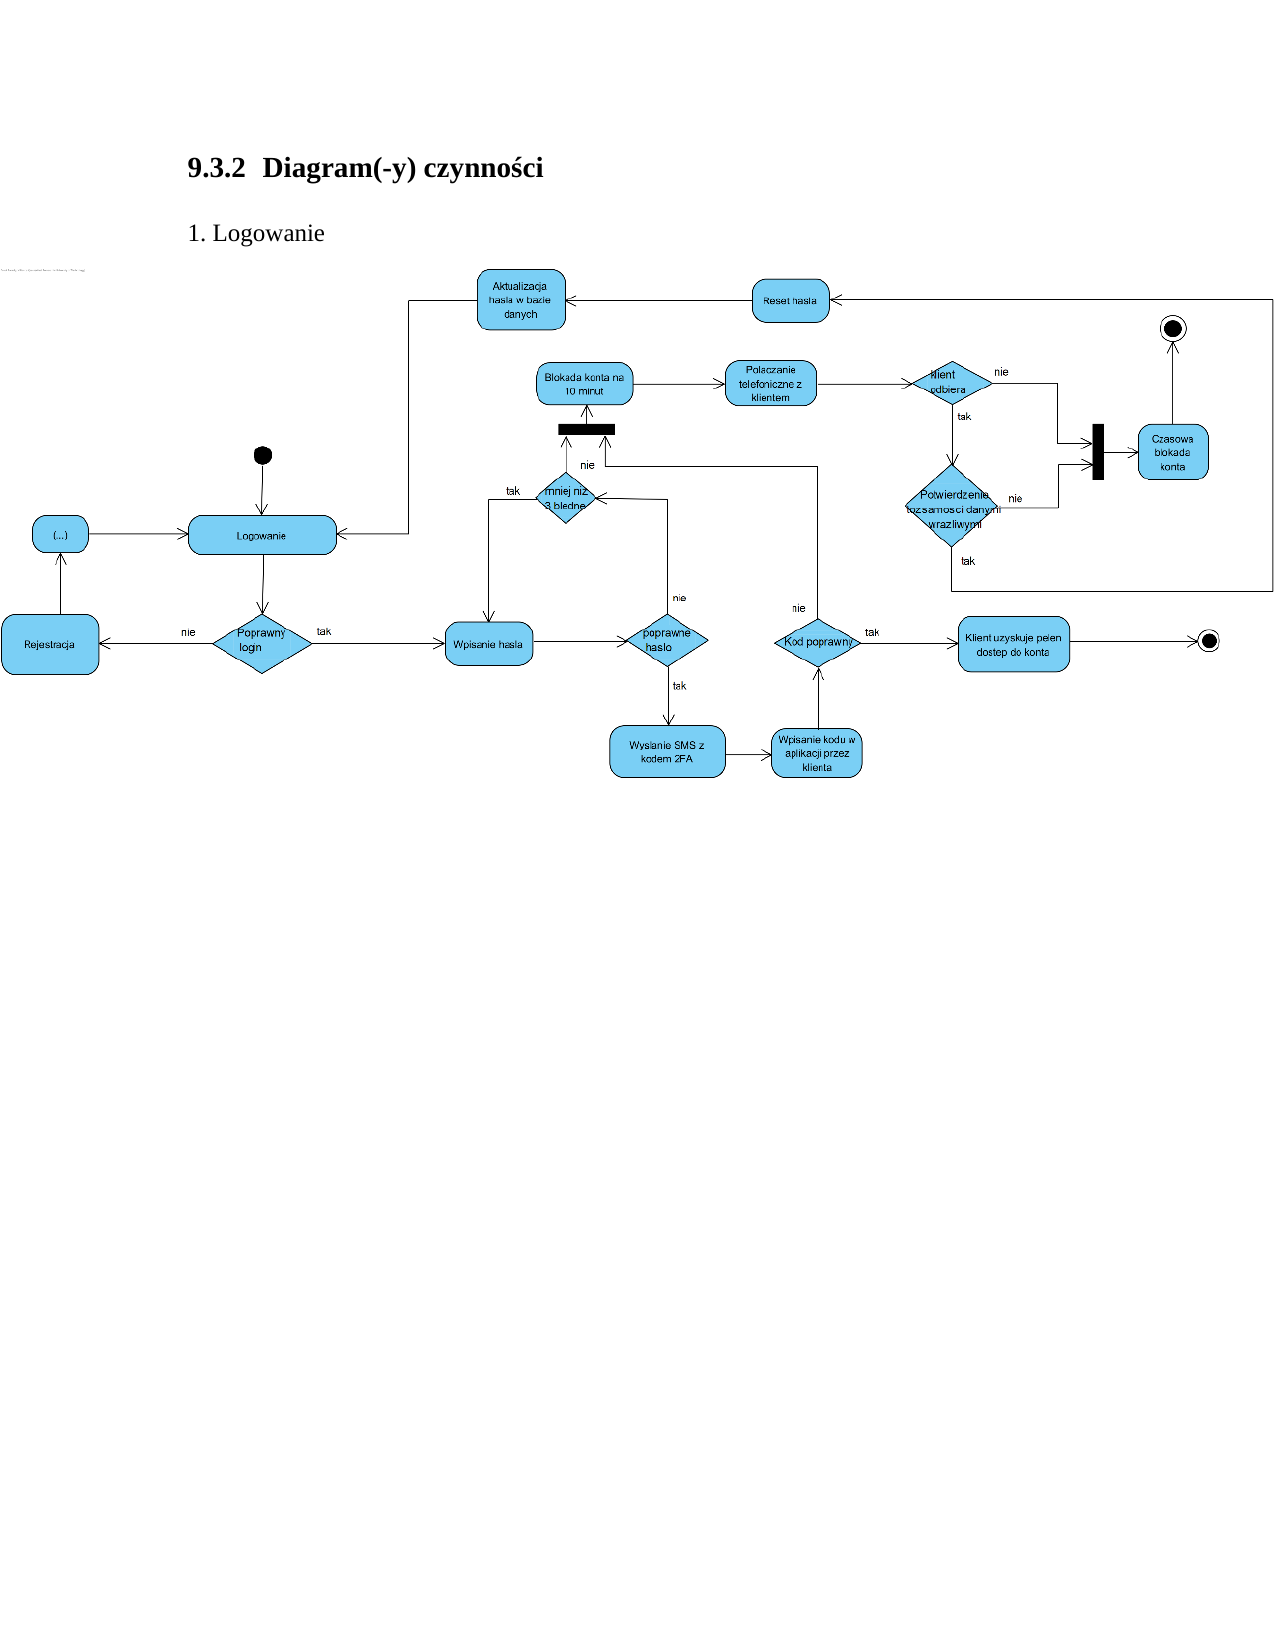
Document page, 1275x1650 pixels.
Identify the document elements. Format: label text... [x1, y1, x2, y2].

subtitle Diagram(-y) czynności [187, 150, 1087, 183]
picture [1, 268, 1275, 780]
text 1. Logowanie [187, 218, 1087, 247]
